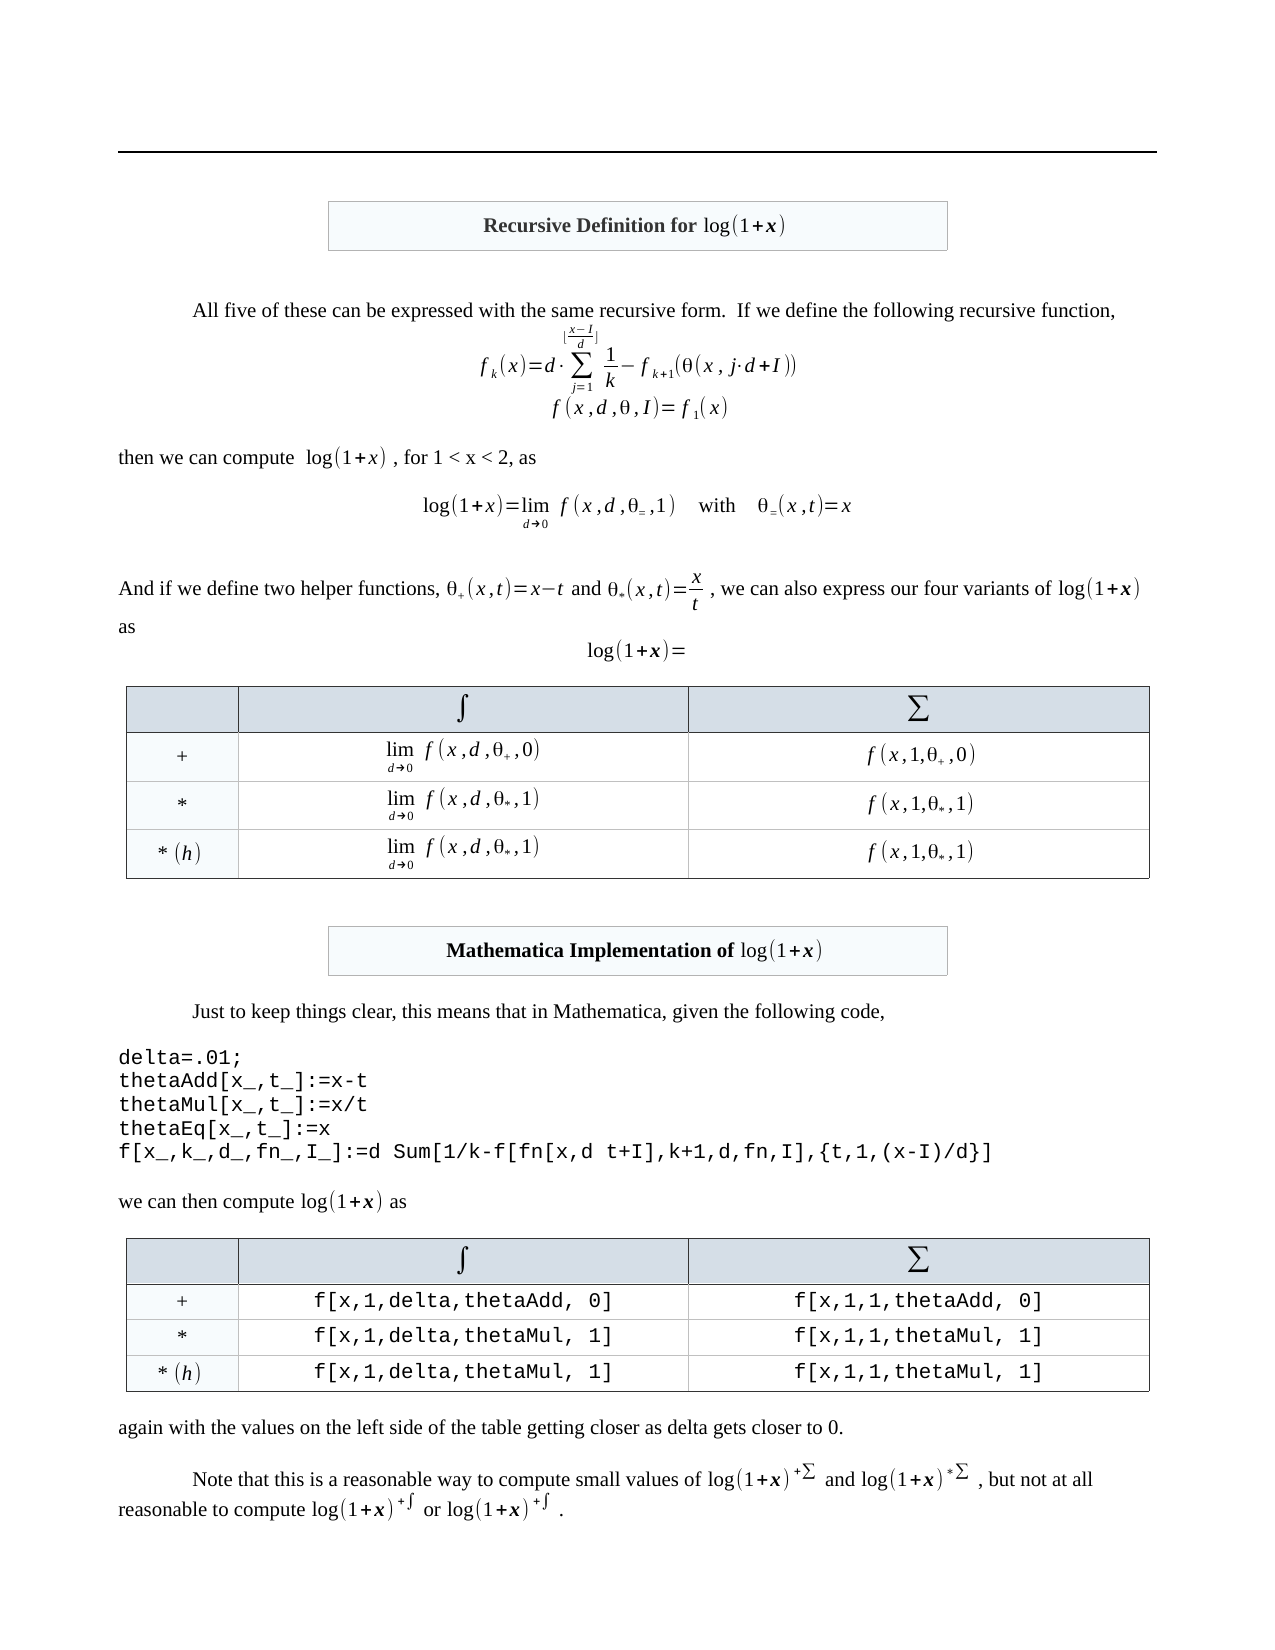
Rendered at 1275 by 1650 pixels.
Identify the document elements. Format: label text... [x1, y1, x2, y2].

text Mathematica Implementation of [329, 927, 947, 975]
table_header [127, 687, 238, 732]
table_cell [689, 733, 1149, 781]
text again with the values on the left side of the table getting closer as delta gets closer to 0. [118, 1415, 1157, 1439]
table_cell + [127, 733, 238, 781]
table_cell [689, 830, 1149, 878]
text thetaAdd[x_,t_]:=x-t [118, 1071, 1157, 1094]
text thetaEq[x_,t_]:=x [118, 1118, 1157, 1141]
table_cell f[x,1,delta,thetaAdd, 0] [239, 1285, 688, 1319]
table_header [239, 1239, 688, 1283]
table_header [689, 1239, 1149, 1283]
table_cell * [127, 1356, 238, 1391]
table_cell f[x,1,1,thetaMul, 1] [689, 1320, 1149, 1355]
table_cell f[x,1,1,thetaAdd, 0] [689, 1285, 1149, 1319]
table_cell f[x,1,delta,thetaMul, 1] [239, 1320, 688, 1355]
table_cell f[x,1,1,thetaMul, 1] [689, 1356, 1149, 1391]
text f[x_,k_,d_,fn_,I_]:=d Sum[1/k-f[fn[x,d t+I],k+1,d,fn,I],{t,1,(x-I)/d}] [118, 1141, 1157, 1165]
text Just to keep things clear, this means that in Mathematica, given the following code, [118, 999, 1157, 1023]
table_header [239, 687, 688, 732]
text delta=.01; [118, 1047, 1157, 1071]
table_header [127, 1239, 238, 1283]
table_cell [239, 782, 688, 829]
text we can then computeas [118, 1189, 1157, 1214]
text All five of these can be expressed with the same recursive form. If we define the following recursive function, [118, 298, 1157, 322]
table_cell * [127, 830, 238, 878]
table_cell + [127, 1285, 238, 1319]
table_header [689, 687, 1149, 732]
text And if we define two helper functions,and, we can also express our four variants ofas [118, 565, 1157, 638]
table_cell [239, 733, 688, 781]
table_cell * [127, 1320, 238, 1355]
text then we can compute , for 1 < x < 2, as [118, 445, 1157, 470]
table_cell f[x,1,delta,thetaMul, 1] [239, 1356, 688, 1391]
text thetaMul[x_,t_]:=x/t [118, 1094, 1157, 1118]
table_cell [689, 782, 1149, 829]
table_cell [239, 830, 688, 878]
text Note that this is a reasonable way to compute small values ofand, but not at all reasonable to computeor. [118, 1463, 1157, 1522]
table_cell * [127, 782, 238, 829]
text Recursive Definition for [329, 202, 947, 250]
